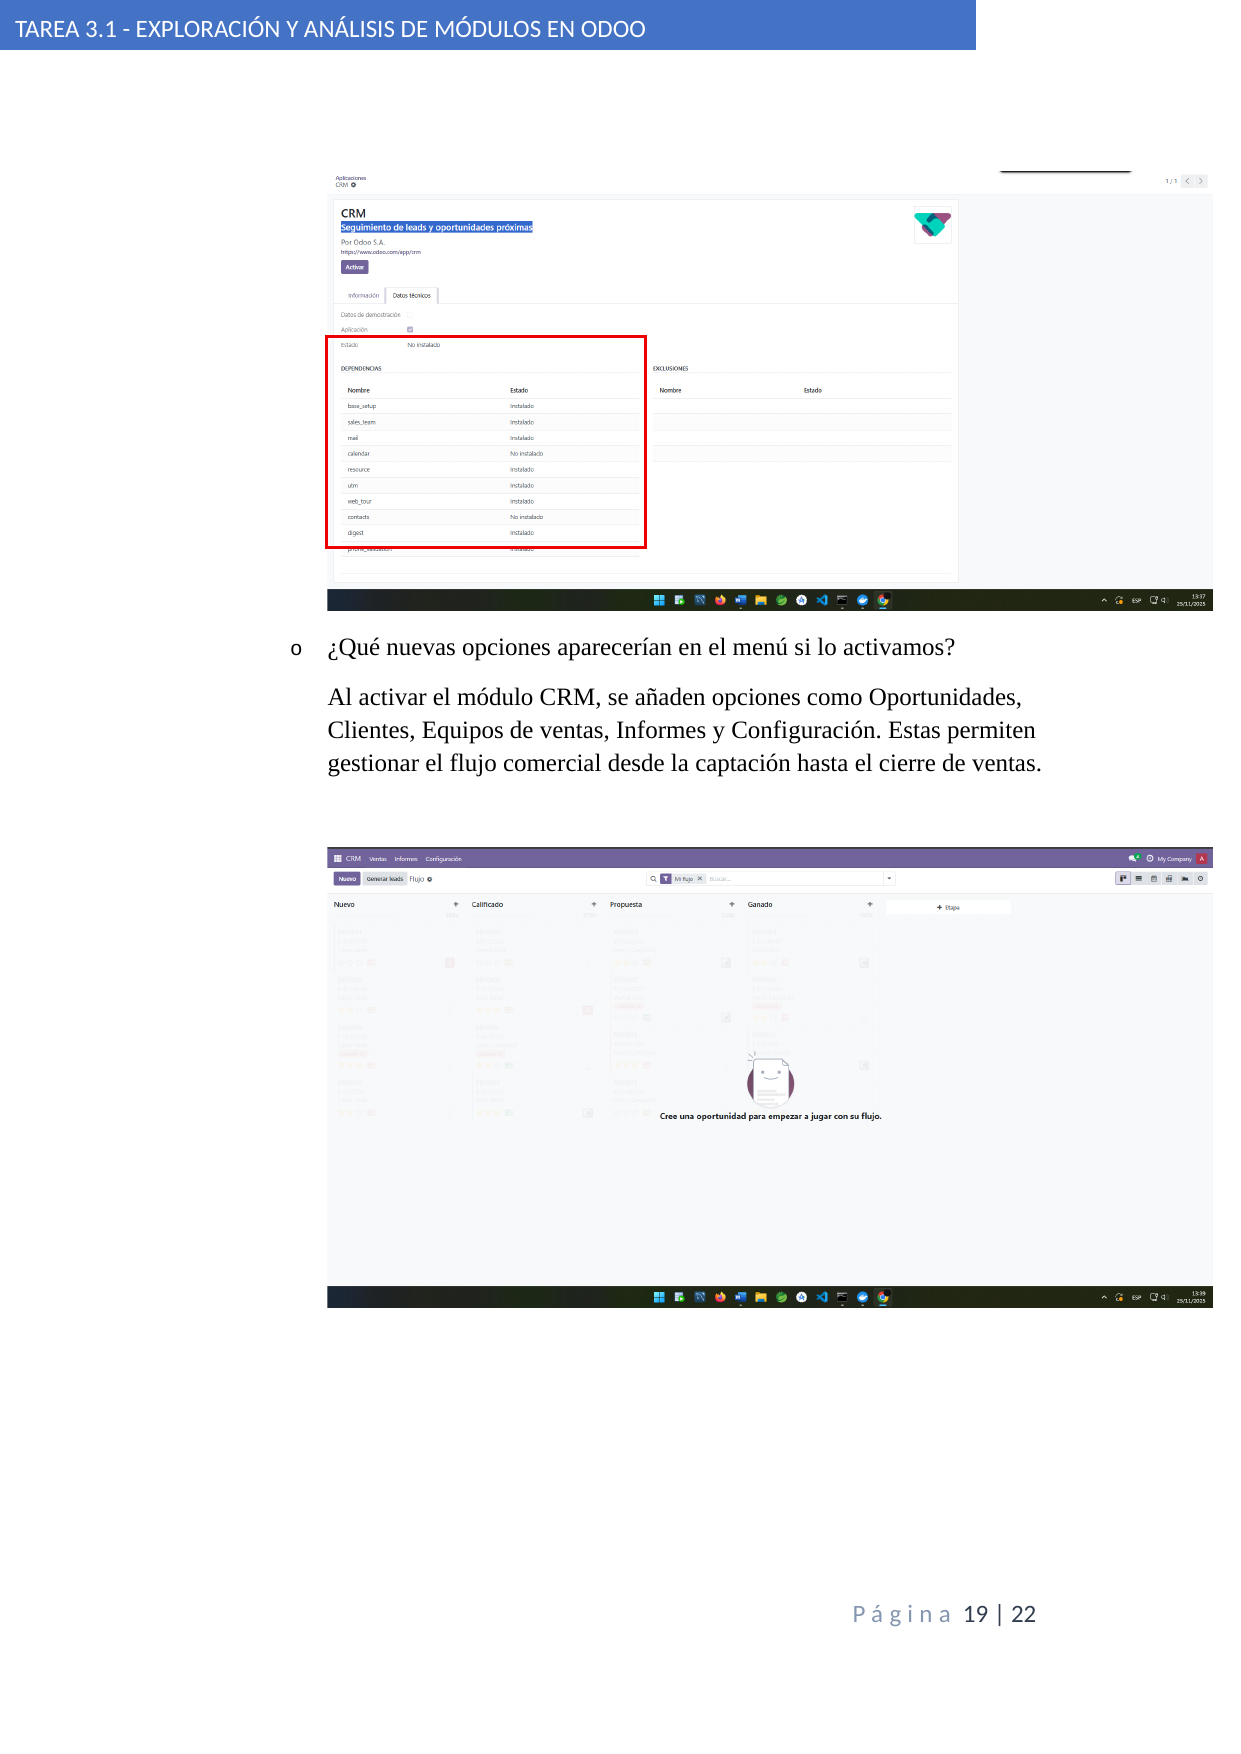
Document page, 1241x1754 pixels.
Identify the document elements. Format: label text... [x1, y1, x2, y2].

list ¿Qué nuevas opciones aparecerían en el menú si lo activamos? [290, 632, 1063, 661]
text Al activar el módulo CRM, se añaden opciones como Oportunidades, Clientes, Equipos de ventas, Informes y Configuración. Estas permiten gestionar el flujo comercial desde la captación hasta el cierre de ventas. [327, 682, 1063, 777]
